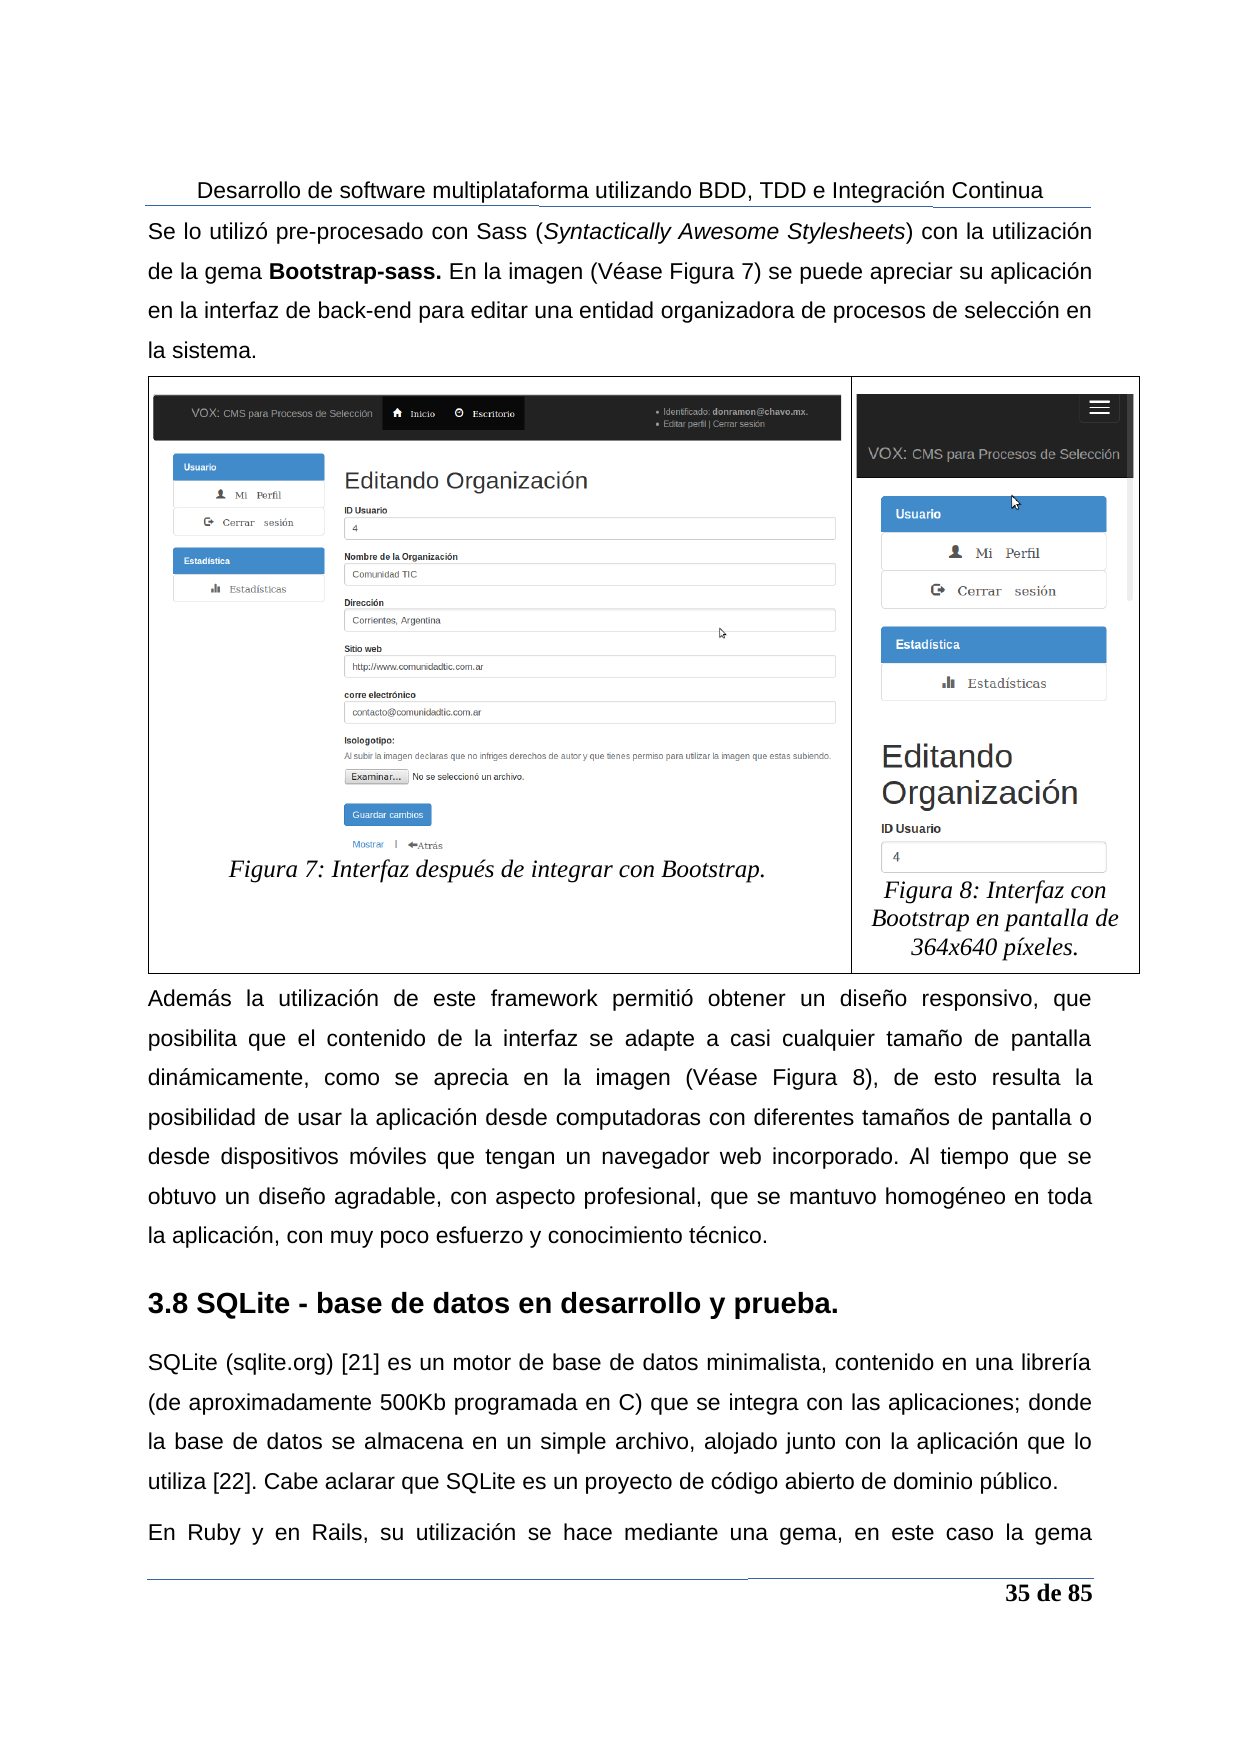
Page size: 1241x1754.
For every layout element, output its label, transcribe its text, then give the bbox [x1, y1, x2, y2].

text Además la utilización de este framework permitió obtener un diseño responsivo, que posibilita que el contenido de la interfaz se adapte a casi cualquier tamaño de pantalla dinámicamente, como se aprecia en la imagen (Véase Figura 8), de esto resulta la posibilidad de usar la aplicación desde computadoras con diferentes tamaños de pantalla o desde dispositivos móviles que tengan un navegador web incorporado. Al tiempo que se obtuvo un diseño agradable, con aspecto profesional, que se mantuvo homogéneo en toda la aplicación, con muy poco esfuerzo y conocimiento técnico. [148, 985, 1093, 1248]
text Se lo utilizó pre-procesado con Sass (Syntactically Awesome Stylesheets) con la utilización de la gema Bootstrap-sass. En la imagen (Véase Figura 7) se puede apreciar su aplicación en la interfaz de back-end para editar una entidad organizadora de procesos de selección en la sistema. [148, 218, 1093, 363]
text SQLite (sqlite.org) [21] es un motor de base de datos minimalista, contenido en una librería (de aproximadamente 500Kb programada en C) que se integra con las aplicaciones; donde la base de datos se almacena en un simple archivo, alojado junto con la aplicación que lo utiliza [22]. Cabe aclarar que SQLite es un proyecto de código abierto de dominio público. [148, 1349, 1093, 1494]
table_header [852, 395, 1139, 973]
subtitle 3.8 SQLite - base de datos en desarrollo y prueba. [148, 1287, 1093, 1320]
table_header [842, 395, 851, 854]
table_header [852, 377, 1139, 394]
picture [153, 394, 842, 855]
table_header [149, 377, 851, 394]
picture [856, 394, 1134, 875]
table_header [149, 855, 851, 973]
table_header [149, 395, 153, 854]
text En Ruby y en Rails, su utilización se hace mediante una gema, en este caso la gema [148, 1519, 1093, 1545]
